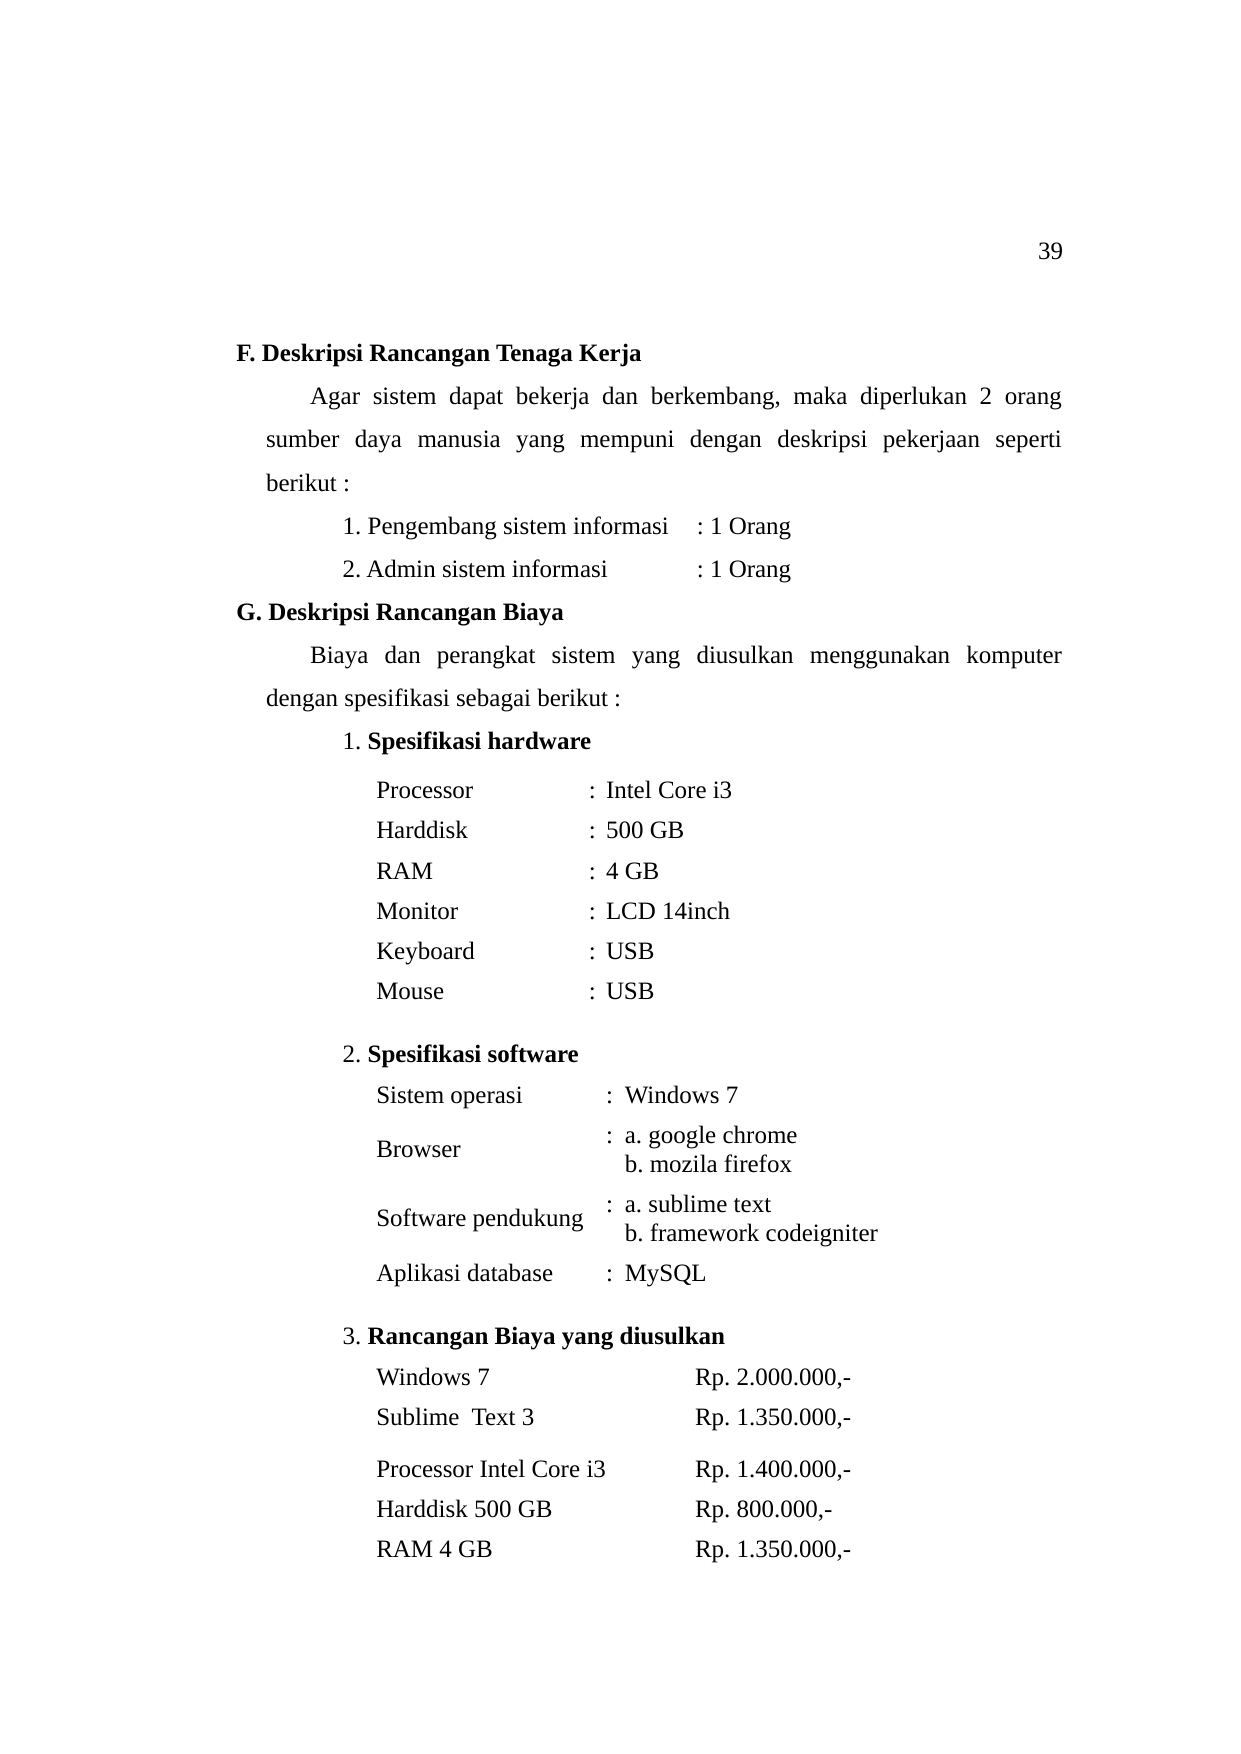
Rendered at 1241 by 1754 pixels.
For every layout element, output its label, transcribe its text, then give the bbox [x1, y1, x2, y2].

table_cell RAM 4 GB [370, 1529, 672, 1569]
table_header Intel Core i3 [600, 770, 902, 810]
table_header Windows 7 [619, 1074, 902, 1114]
table_cell Harddisk 500 GB [370, 1488, 672, 1528]
text 1. Spesifikasi hardware [342, 726, 1063, 755]
table_cell Rp. 800.000,- [689, 1488, 902, 1528]
table_cell Rp. 1.400.000,- [689, 1448, 902, 1488]
table_cell [672, 1396, 689, 1448]
table_cell 4 GB [600, 850, 902, 890]
table_cell [672, 1488, 689, 1528]
text 3. Rancangan Biaya yang diusulkan [342, 1321, 1063, 1350]
table_cell : [600, 1253, 619, 1293]
table_header : [583, 770, 600, 810]
table_cell Rp. 1.350.000,- [689, 1396, 902, 1448]
table_cell Mouse [370, 971, 583, 1011]
table_cell Harddisk [370, 810, 583, 850]
table_cell Aplikasi database [370, 1253, 600, 1293]
table_cell Keyboard [370, 930, 583, 971]
table_cell Processor Intel Core i3 [370, 1448, 672, 1488]
text Agar sistem dapat bekerja dan berkembang, maka diperlukan 2 orang sumber daya manusia yang mempuni dengan deskripsi pekerjaan seperti berikut : [266, 381, 1063, 496]
table_cell : [583, 850, 600, 890]
text 2. Admin sistem informasi : 1 Orang [342, 554, 1063, 583]
table_cell 500 GB [600, 810, 902, 850]
text 2. Spesifikasi software [342, 1039, 1063, 1068]
table_header Processor [370, 770, 583, 810]
table_cell : [583, 810, 600, 850]
table_cell a. google chrome b. mozila firefox [619, 1115, 902, 1183]
table_cell Sublime Text 3 [370, 1396, 672, 1448]
table_cell USB [600, 930, 902, 971]
table_cell Rp. 1.350.000,- [689, 1529, 902, 1569]
text Biaya dan perangkat sistem yang diusulkan menggunakan komputer dengan spesifikasi sebagai berikut : [266, 640, 1063, 712]
table_cell : [600, 1115, 619, 1183]
table_cell a. sublime text b. framework codeigniter [619, 1184, 902, 1252]
table_cell [672, 1448, 689, 1488]
table_header Windows 7 [370, 1356, 672, 1396]
table_header [672, 1356, 689, 1396]
table_cell : [583, 890, 600, 930]
table_cell Software pendukung [370, 1184, 600, 1252]
table_header Sistem operasi [370, 1074, 600, 1114]
table_cell LCD 14inch [600, 890, 902, 930]
text 1. Pengembang sistem informasi : 1 Orang [342, 511, 1063, 539]
text F. Deskripsi Rancangan Tenaga Kerja [236, 338, 1063, 367]
table_cell RAM [370, 850, 583, 890]
table_cell Browser [370, 1115, 600, 1183]
table_cell MySQL [619, 1253, 902, 1293]
table_cell : [583, 930, 600, 971]
table_cell Monitor [370, 890, 583, 930]
text G. Deskripsi Rancangan Biaya [236, 597, 1063, 626]
table_cell : [583, 971, 600, 1011]
table_cell USB [600, 971, 902, 1011]
table_cell : [600, 1184, 619, 1252]
table_header : [600, 1074, 619, 1114]
table_cell [672, 1529, 689, 1569]
table_header Rp. 2.000.000,- [689, 1356, 902, 1396]
